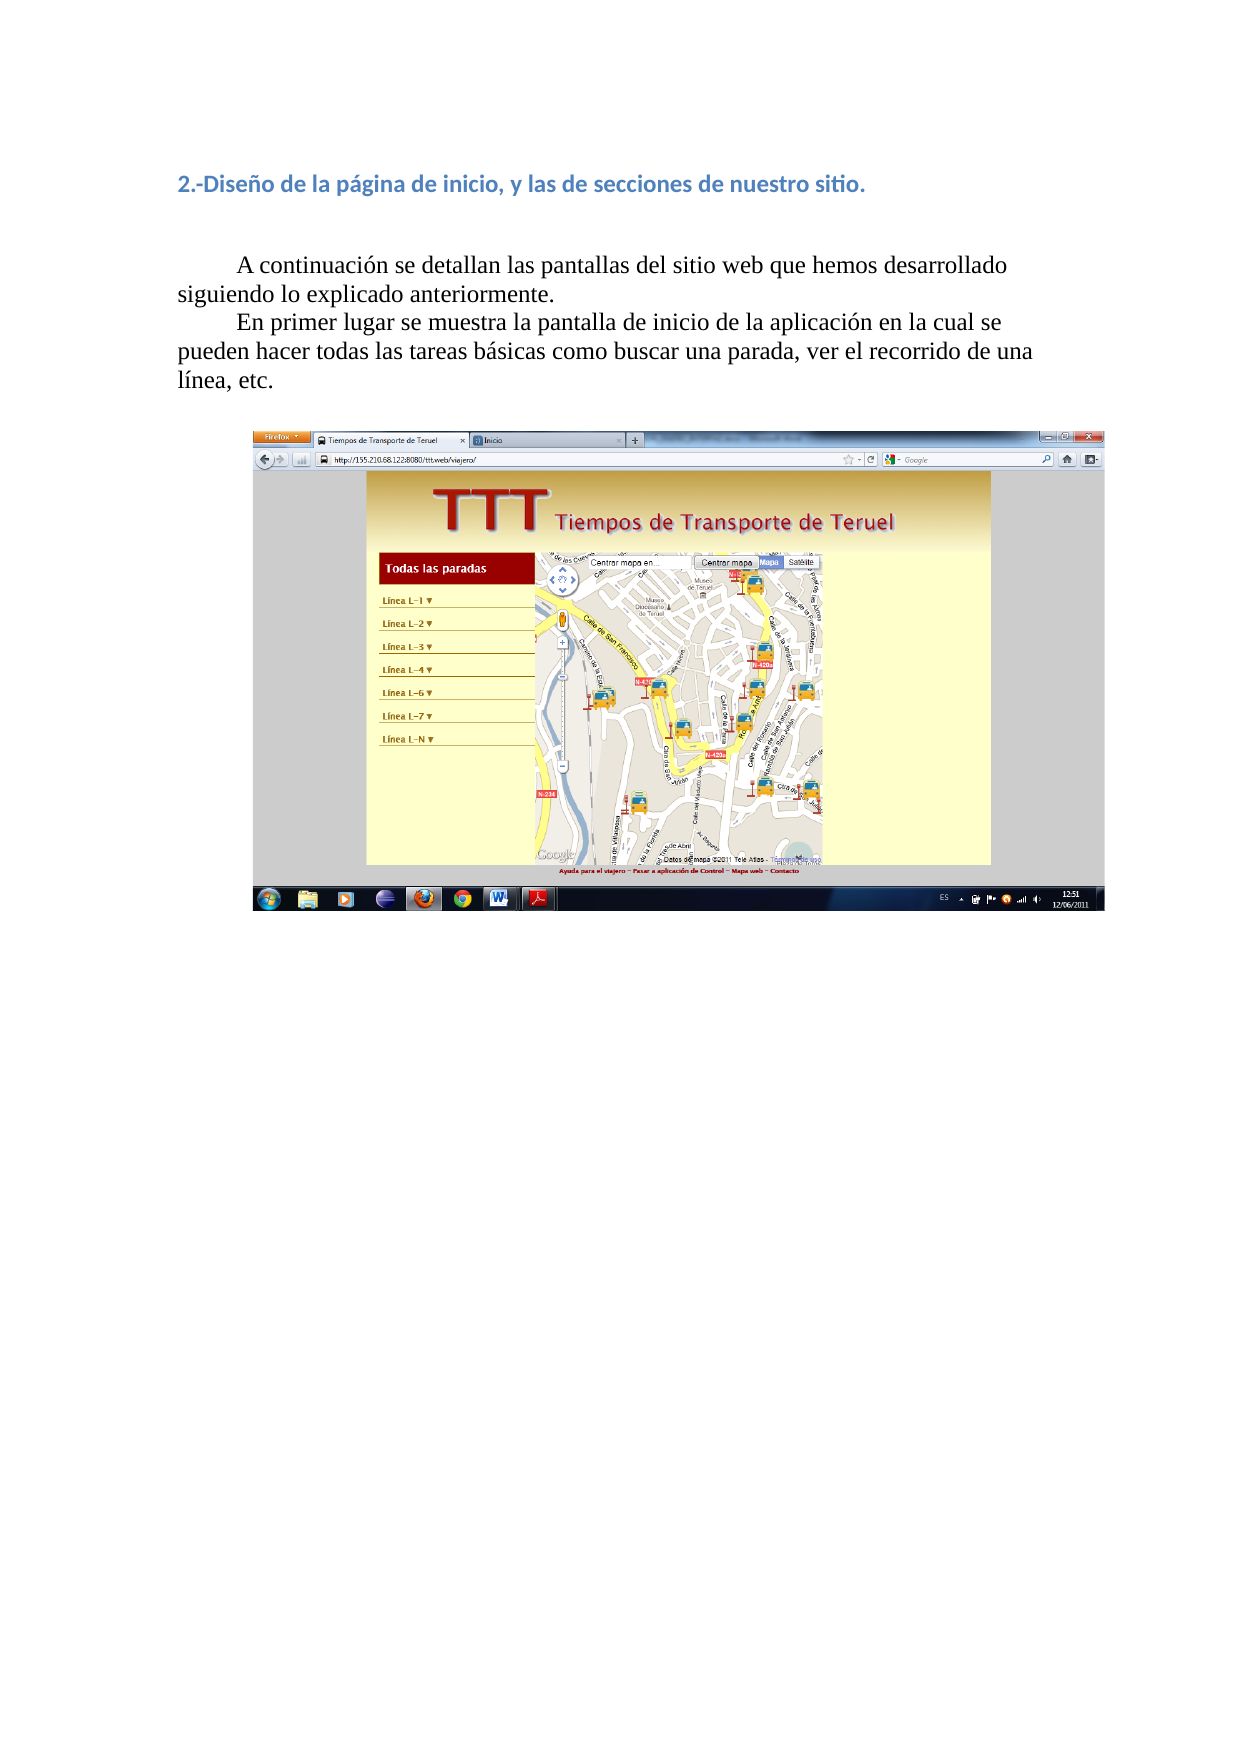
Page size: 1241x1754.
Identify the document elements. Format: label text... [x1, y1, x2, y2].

text A continuación se detallan las pantallas del sitio web que hemos desarrollado siguiendo lo explicado anteriormente. [177, 250, 1063, 307]
picture [252, 431, 1105, 911]
subtitle 2.-Diseño de la página de inicio, y las de secciones de nuestro sitio. [177, 168, 1063, 199]
text En primer lugar se muestra la pantalla de inicio de la aplicación en la cual se pueden hacer todas las tareas básicas como buscar una parada, ver el recorrido de una línea, etc. [177, 307, 1063, 394]
